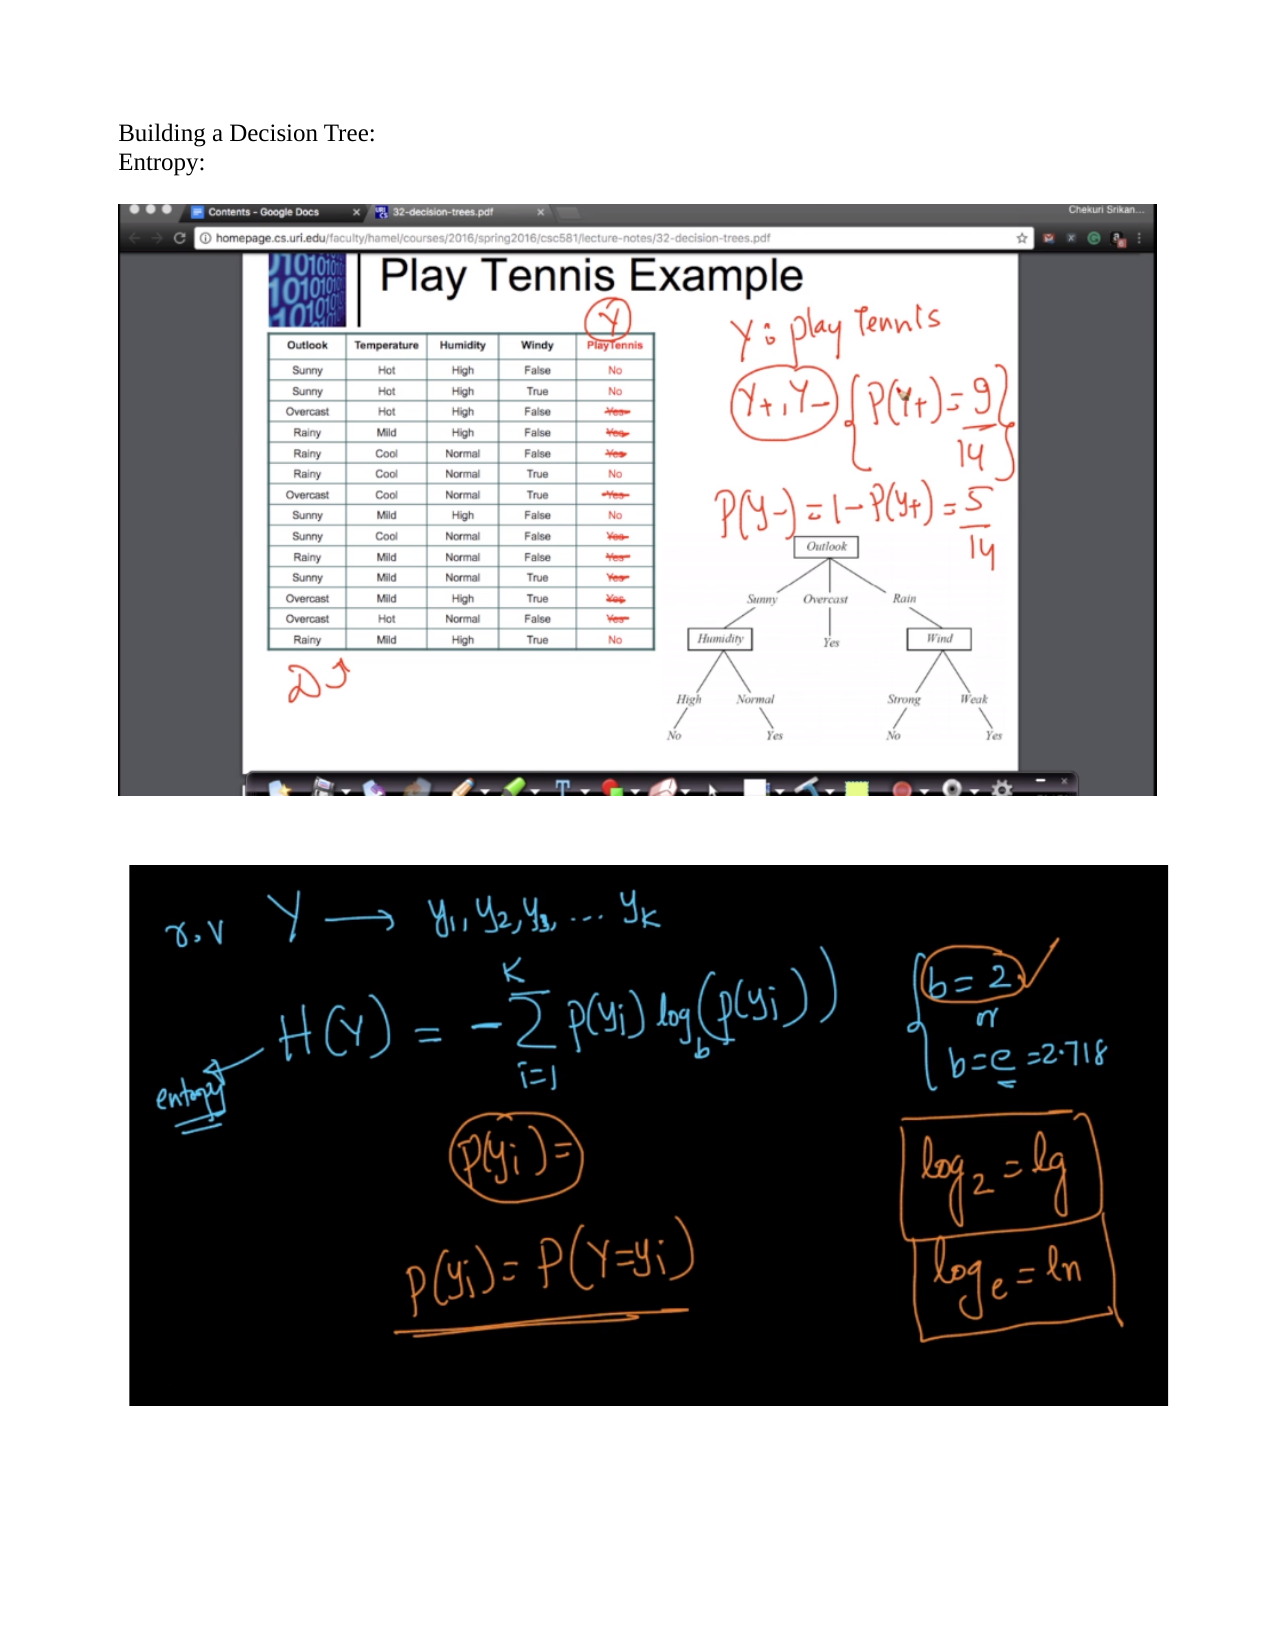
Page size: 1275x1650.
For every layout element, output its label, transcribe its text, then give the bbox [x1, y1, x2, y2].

picture [129, 865, 1169, 1406]
text Building a Decision Tree: [118, 118, 1157, 147]
text Entropy: [118, 147, 1157, 176]
picture [118, 204, 1157, 796]
